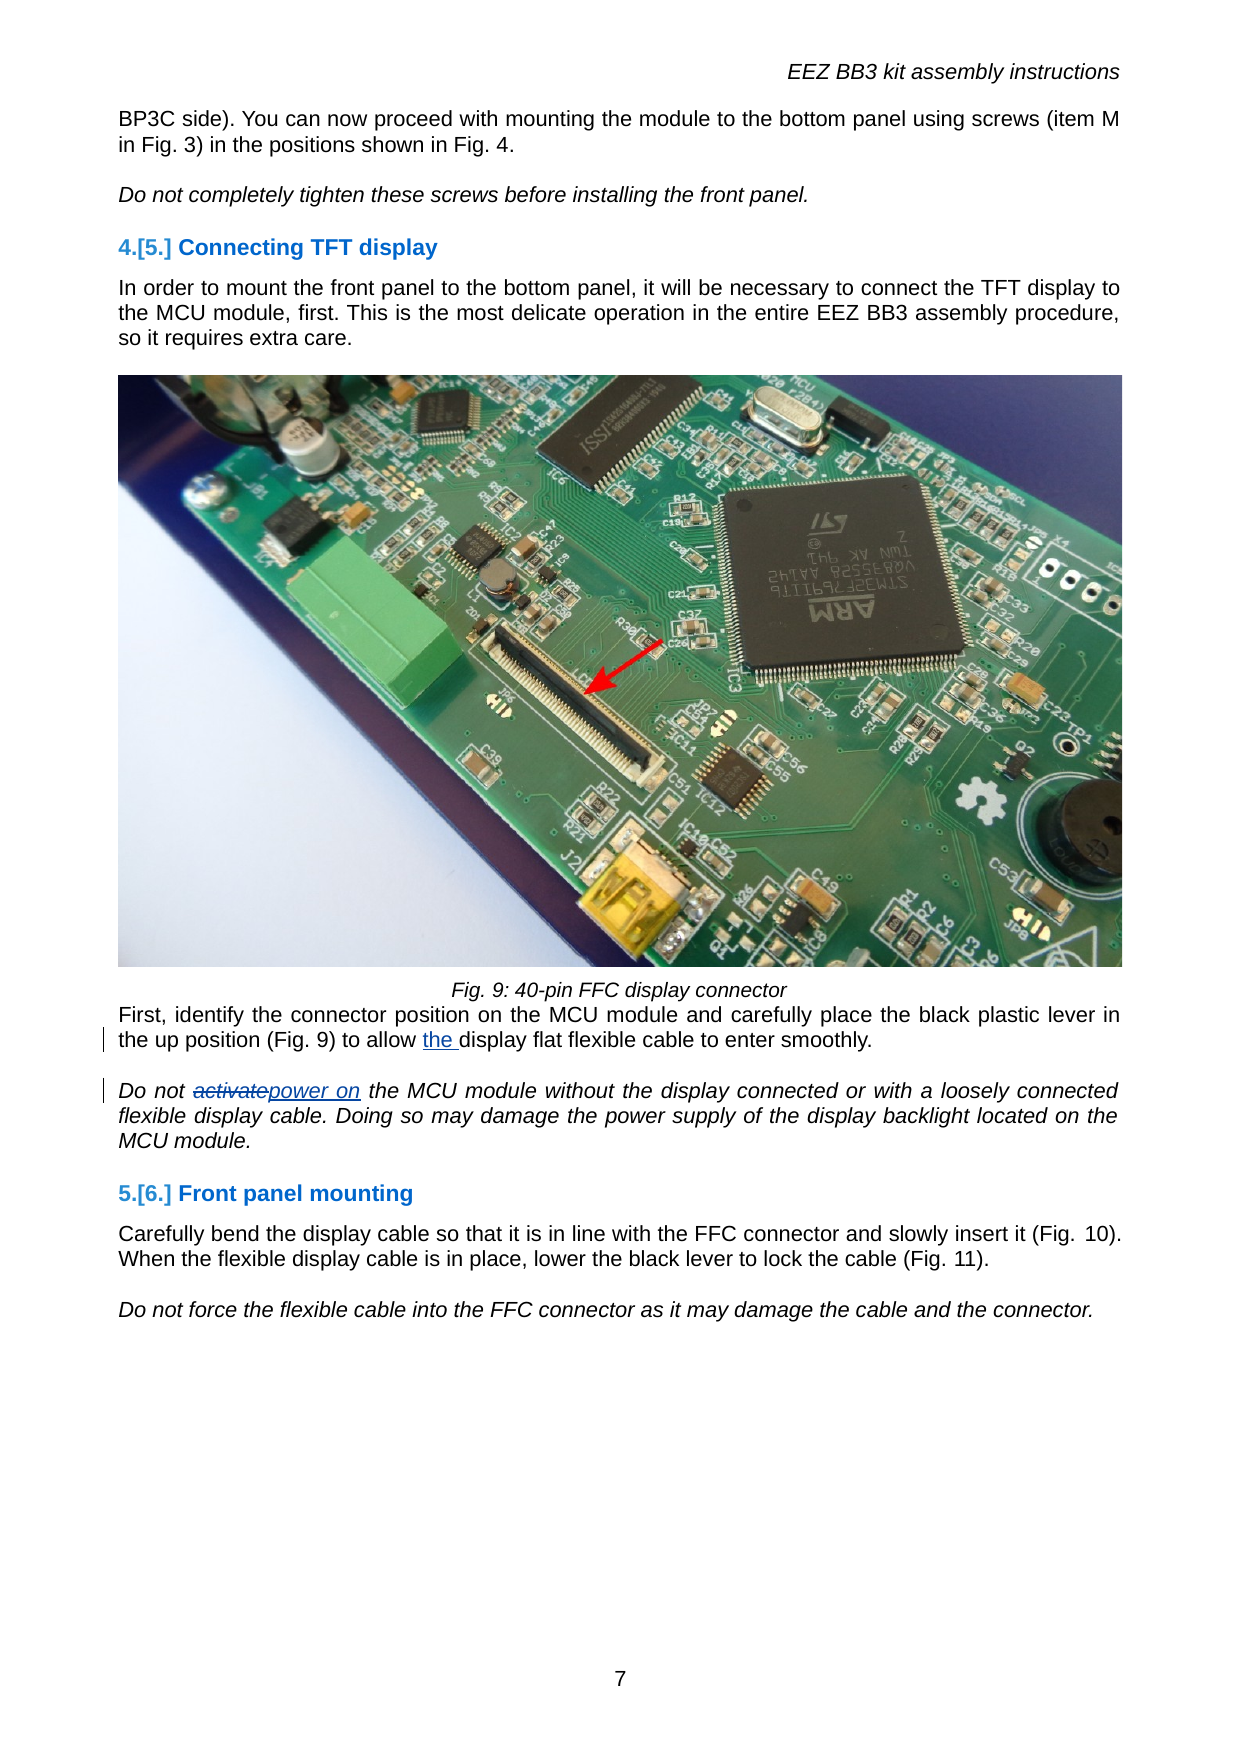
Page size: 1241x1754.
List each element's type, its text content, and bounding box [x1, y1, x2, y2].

text Do not force the flexible cable into the FFC connector as it may damage the cable and the connector. [118, 1296, 1122, 1322]
picture [118, 375, 1123, 967]
text Do not completely tighten these screws before installing the front panel. [118, 182, 1122, 207]
subtitle Connecting TFT display [118, 234, 1122, 260]
subtitle Front panel mounting [118, 1180, 1122, 1206]
text In order to mount the front panel to the bottom panel, it will be necessary to connect the TFT display to the MCU module, first. This is the most delicate operation in the entire EEZ BB3 assembly procedure, so it requires extra care. [118, 275, 1122, 350]
text Do not power on the MCU module without the display connected or with a loosely connected flexible display cable. Doing so may damage the power supply of the display backlight located on the MCU module. [118, 1077, 1122, 1153]
text Fig. 9: 40-pin FFC display connector [118, 967, 1122, 1002]
text Carefully bend the display cable so that it is in line with the FFC connector and slowly insert it (Fig. 10). When the flexible display cable is in place, lower the black lever to lock the cable (Fig. 11). [118, 1221, 1122, 1271]
text BP3C side). You can now proceed with mounting the module to the bottom panel using screws (item M in Fig. 3) in the positions shown in Fig. 4. [118, 106, 1122, 157]
text First, identify the connector position on the MCU module and carefully place the black plastic lever in the up position (Fig. 9) to allow the display flat flexible cable to enter smoothly. [118, 1002, 1122, 1052]
